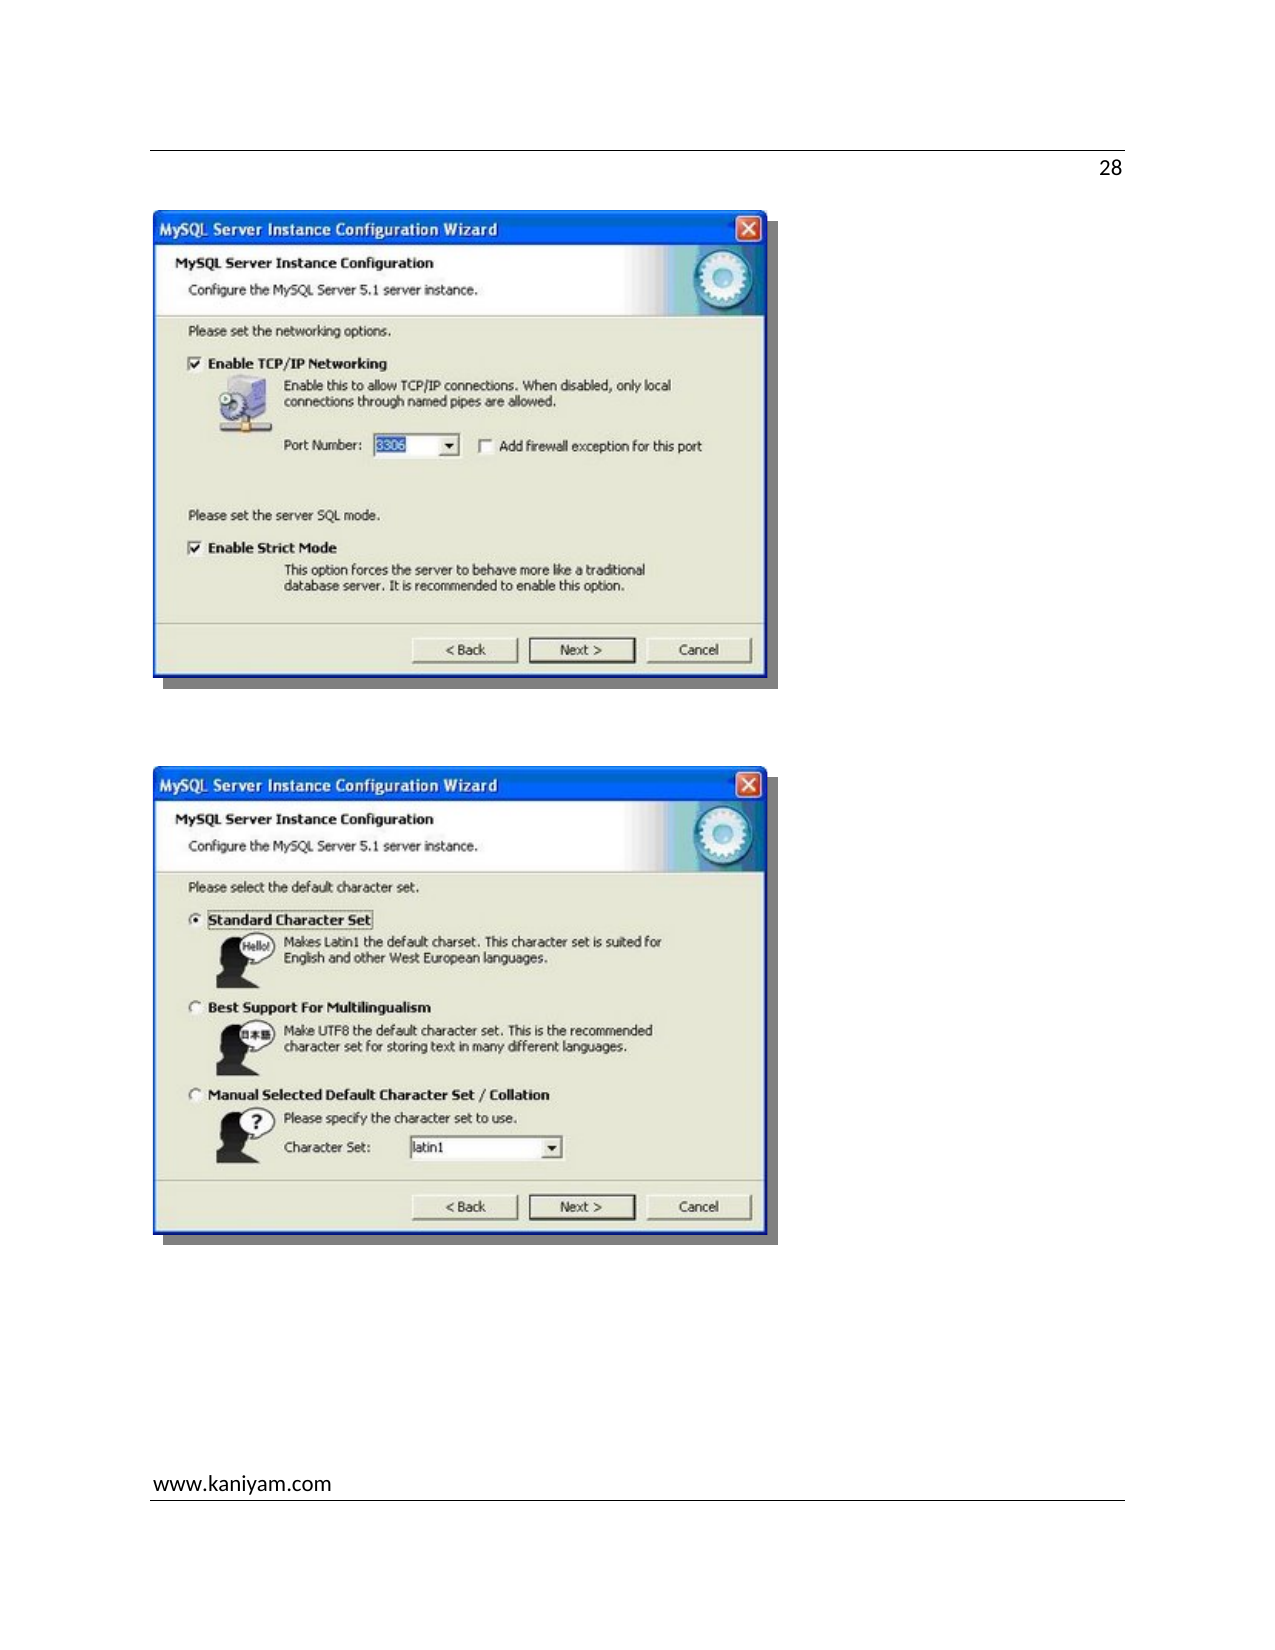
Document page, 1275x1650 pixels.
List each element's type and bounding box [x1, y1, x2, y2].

picture [152, 766, 768, 1235]
picture [152, 210, 768, 678]
